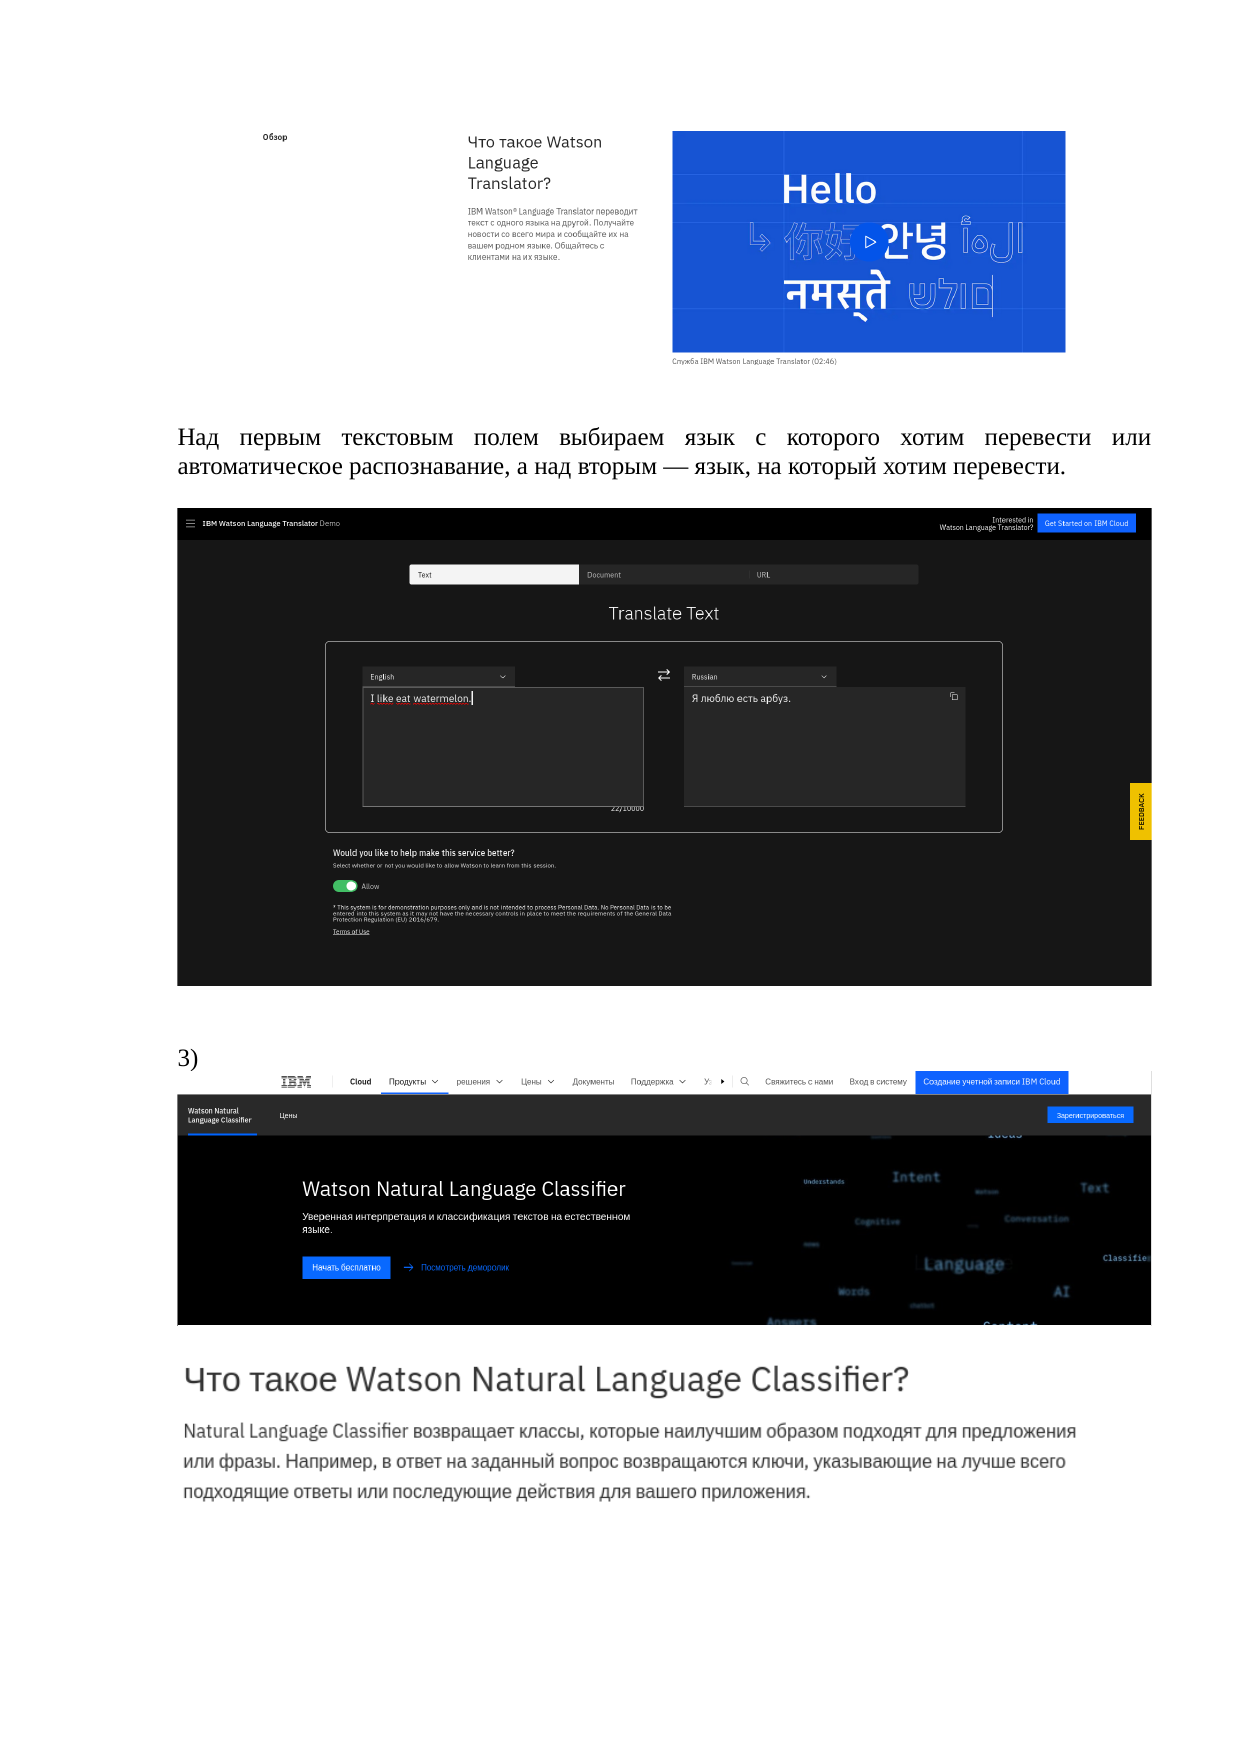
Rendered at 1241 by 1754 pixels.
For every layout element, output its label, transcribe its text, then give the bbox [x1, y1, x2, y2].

picture [177, 1071, 1152, 1326]
picture [177, 508, 1152, 986]
picture [177, 1354, 1152, 1555]
text 3) [177, 1043, 1152, 1071]
text Над первым текстовым полем выбираем язык с которого хотим перевести или автоматическое распознавание, а над вторым — язык, на который хотим перевести. [177, 422, 1152, 480]
picture [177, 118, 1152, 365]
